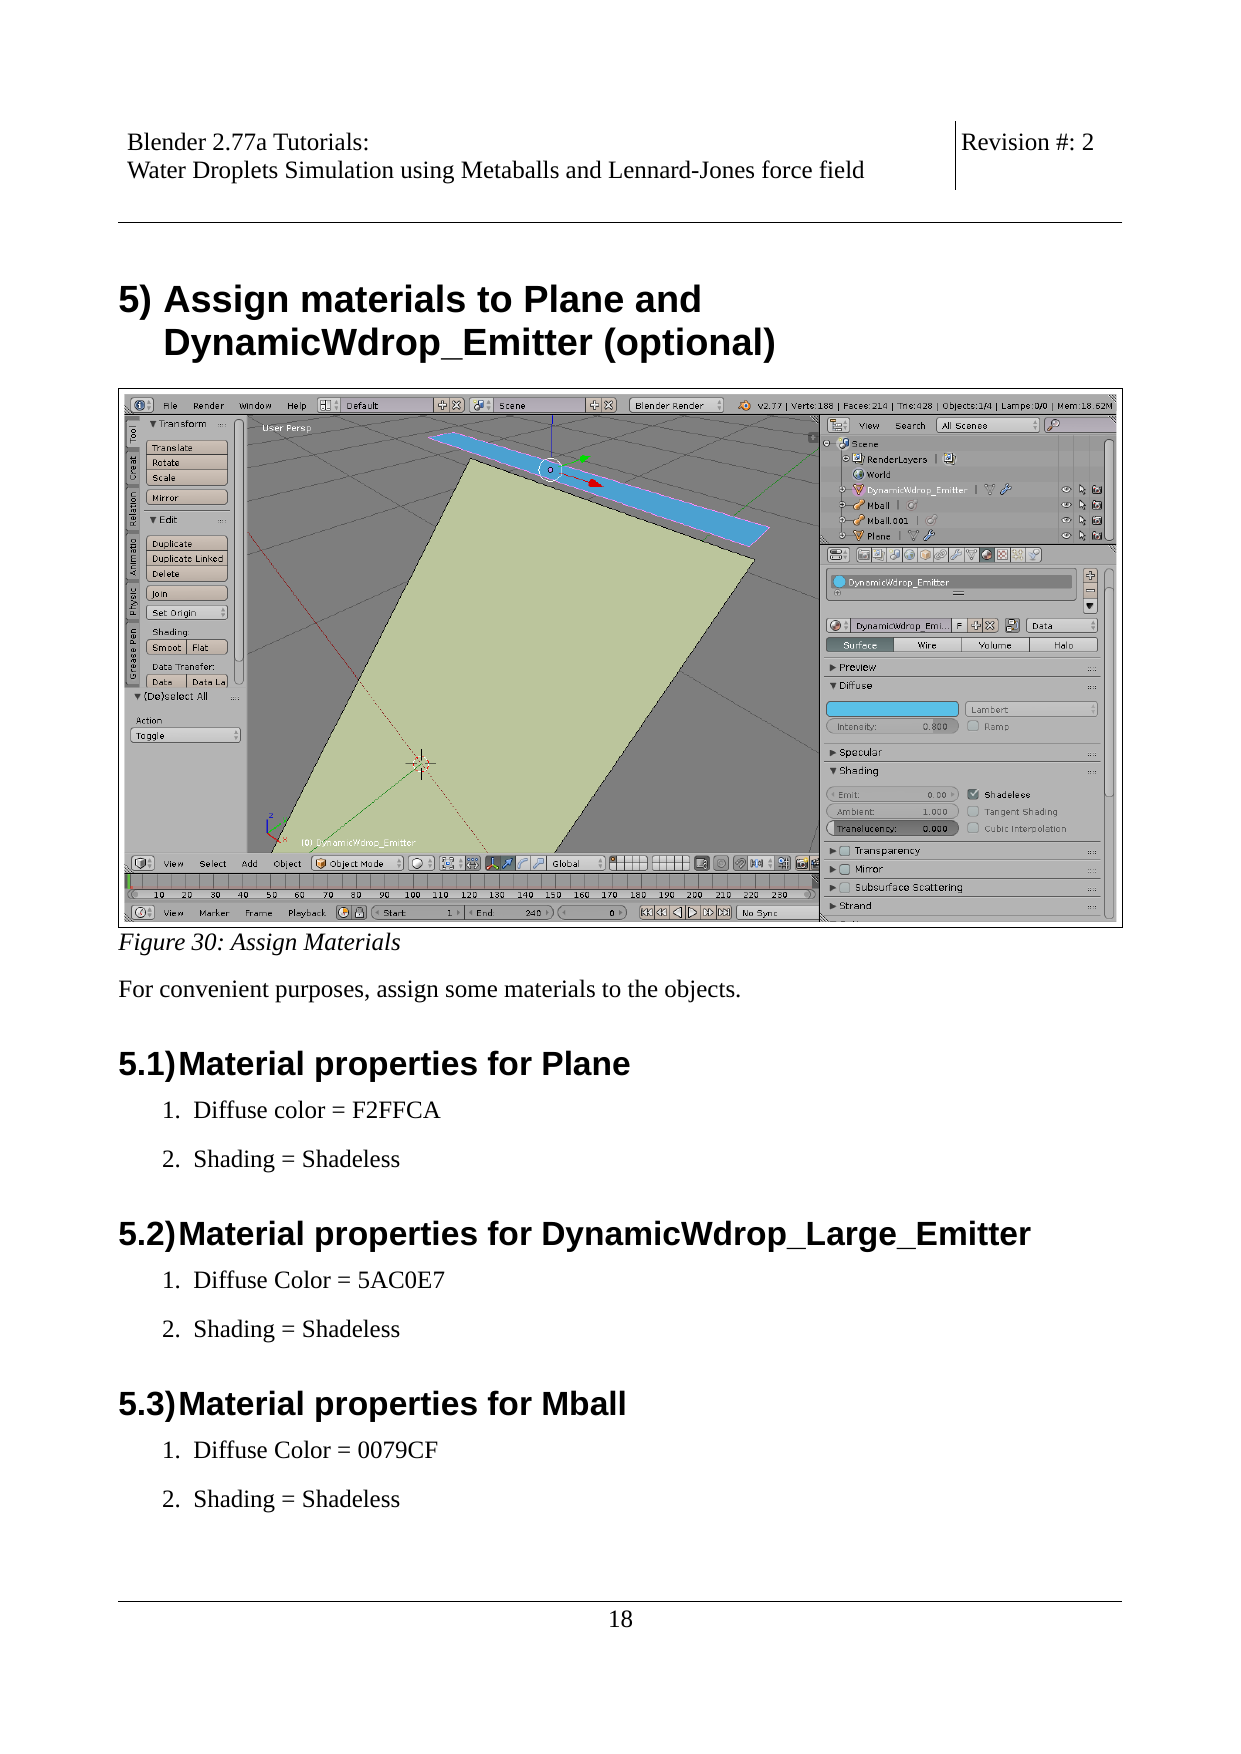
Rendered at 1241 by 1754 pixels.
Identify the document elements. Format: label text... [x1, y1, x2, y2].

list Shading = Shadeless [156, 1314, 1122, 1343]
subtitle Material properties for Plane [118, 1044, 1122, 1082]
picture [124, 394, 1117, 922]
list Diffuse Color = 0079CF [156, 1435, 1122, 1464]
text Figure 30: Assign Materials [118, 928, 1122, 956]
text [118, 376, 1122, 388]
subtitle Assign materials to Plane and DynamicWdrop_Emitter (optional) [118, 276, 1122, 364]
text For convenient purposes, assign some materials to the objects. [118, 956, 1122, 1003]
list Shading = Shadeless [156, 1484, 1122, 1513]
subtitle Material properties for Mball [118, 1384, 1122, 1423]
text [119, 389, 1122, 927]
list Diffuse color = F2FFCA [156, 1095, 1122, 1124]
subtitle Material properties for DynamicWdrop_Large_Emitter [118, 1214, 1122, 1252]
list Shading = Shadeless [156, 1144, 1122, 1173]
list Diffuse Color = 5AC0E7 [156, 1265, 1122, 1294]
